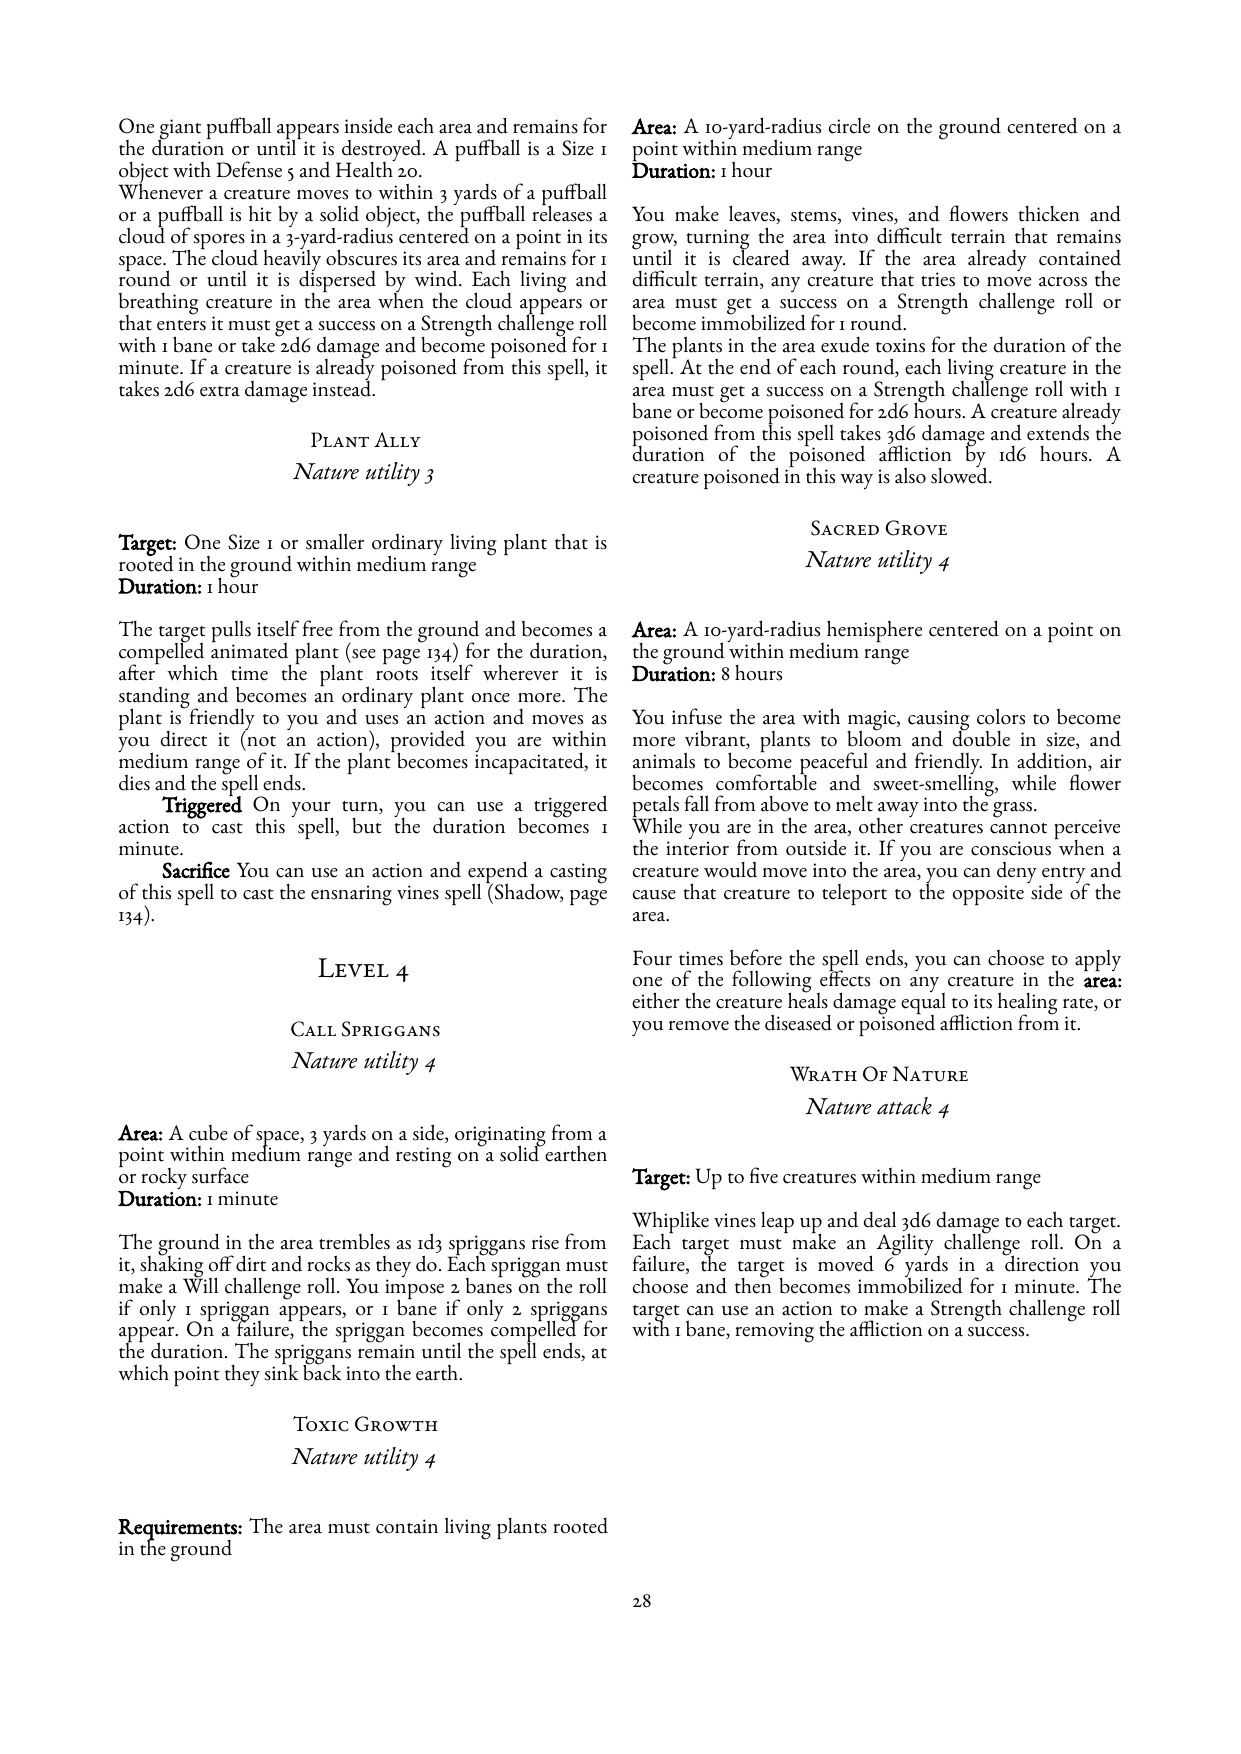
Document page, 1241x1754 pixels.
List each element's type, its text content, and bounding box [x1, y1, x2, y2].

text The plants in the area exude toxins for the duration of the spell. At the end of each round, each living creature in the area must get a success on a Strength challenge roll with 1 bane or become poisoned for 2d6 hours. A creature already poisoned from this spell takes 3d6 damage and extends the duration of the poisoned affliction by 1d6 hours. A creature poisoned in this way is also slowed. [632, 337, 1122, 490]
text You infuse the area with magic, causing colors to become more vibrant, plants to bloom and double in size, and animals to become peaceful and friendly. In addition, air becomes comfortable and sweet-smelling, while flower petals fall from above to melt away into the grass. [632, 699, 1122, 818]
text One giant puffball appears inside each area and remains for the duration or until it is destroyed. A puffball is a Size 1 object with Defense 5 and Health 20. [118, 118, 608, 184]
list Duration: 1 hour [632, 162, 1122, 184]
list Duration: 8 hours [632, 665, 1122, 687]
text Sacrifice You can use an action and expend a casting of this spell to cast the ensnaring vines spell (Shadow, page 134). [118, 862, 608, 927]
list Duration: 1 minute [118, 1190, 608, 1212]
text You make leaves, stems, vines, and flowers thicken and grow, turning the area into difficult terrain that remains until it is cleared away. If the area already contained difficult terrain, any creature that tries to move across the area must get a success on a Strength challenge roll or become immobilized for 1 round. [632, 196, 1122, 337]
list Duration: 1 hour [118, 577, 608, 599]
subtitle Wrath Of Nature [632, 1066, 1122, 1088]
subtitle Nature utility 4 [632, 550, 1122, 574]
text Whenever a creature moves to within 3 yards of a puffball or a puffball is hit by a solid object, the puffball releases a cloud of spores in a 3-yard-radius centered on a point in its space. The cloud heavily obscures its area and remains for 1 round or until it is dispersed by wind. Each living and breathing creature in the area when the cloud appears or that enters it must get a success on a Strength challenge roll with 1 bane or take 2d6 damage and become poisoned for 1 minute. If a creature is already poisoned from this spell, it takes 2d6 extra damage instead. [118, 184, 608, 402]
text The ground in the area trembles as 1d3 spriggans rise from it, shaking off dirt and rocks as they do. Each spriggan must make a Will challenge roll. You impose 2 banes on the roll if only 1 spriggan appears, or 1 bane if only 2 spriggans appear. On a failure, the spriggan becomes compelled for the duration. The spriggans remain until the spell ends, at which point they sink back into the earth. [118, 1224, 608, 1387]
subtitle Plant Ally [118, 432, 608, 454]
subtitle Level 4 [118, 957, 608, 985]
subtitle Nature utility 4 [118, 1052, 608, 1076]
subtitle Sacred Grove [632, 519, 1122, 541]
text While you are in the area, other creatures cannot perceive the interior from outside it. If you are conscious when a creature would move into the area, you can deny entry and cause that creature to teleport to the opposite side of the area. [632, 818, 1122, 927]
text Whiplike vines leap up and deal 3d6 damage to each target. Each target must make an Agility challenge roll. On a failure, the target is moved 6 yards in a direction you choose and then becomes immobilized for 1 minute. The target can use an action to make a Strength challenge roll with 1 bane, removing the affliction on a success. [632, 1202, 1122, 1343]
subtitle Toxic Growth [118, 1416, 608, 1438]
list Area: A 10-yard-radius circle on the ground centered on a point within medium range [632, 118, 1122, 162]
text The target pulls itself free from the ground and becomes a compelled animated plant (see page 134) for the duration, after which time the plant roots itself wherever it is standing and becomes an ordinary plant once more. The plant is friendly to you and uses an action and moves as you direct it (not an action), provided you are within medium range of it. If the plant becomes incapacitated, it dies and the spell ends. [118, 611, 608, 796]
list Area: A 10-yard-radius hemisphere centered on a point on the ground within medium range [632, 604, 1122, 665]
subtitle Call Spriggans [118, 1021, 608, 1043]
subtitle Nature utility 4 [118, 1447, 608, 1471]
list Target: One Size 1 or smaller ordinary living plant that is rooted in the ground within medium range [118, 516, 608, 577]
subtitle Nature attack 4 [632, 1097, 1122, 1121]
list Area: A cube of space, 3 yards on a side, originating from a point within medium range and resting on a solid earthen or rocky surface [118, 1105, 608, 1190]
list Requirements: The area must contain living plants rooted in the ground [118, 1501, 608, 1562]
list Target: Up to five creatures within medium range [632, 1151, 1122, 1190]
list Four times before the spell ends, you can choose to apply one of the following effects on any creature in the area: either the creature heals damage equal to its healing rate, or you remove the diseased or poisoned affliction from it. [632, 939, 1122, 1037]
text Triggered On your turn, you can use a triggered action to cast this spell, but the duration becomes 1 minute. [118, 796, 608, 862]
subtitle Nature utility 3 [118, 463, 608, 487]
